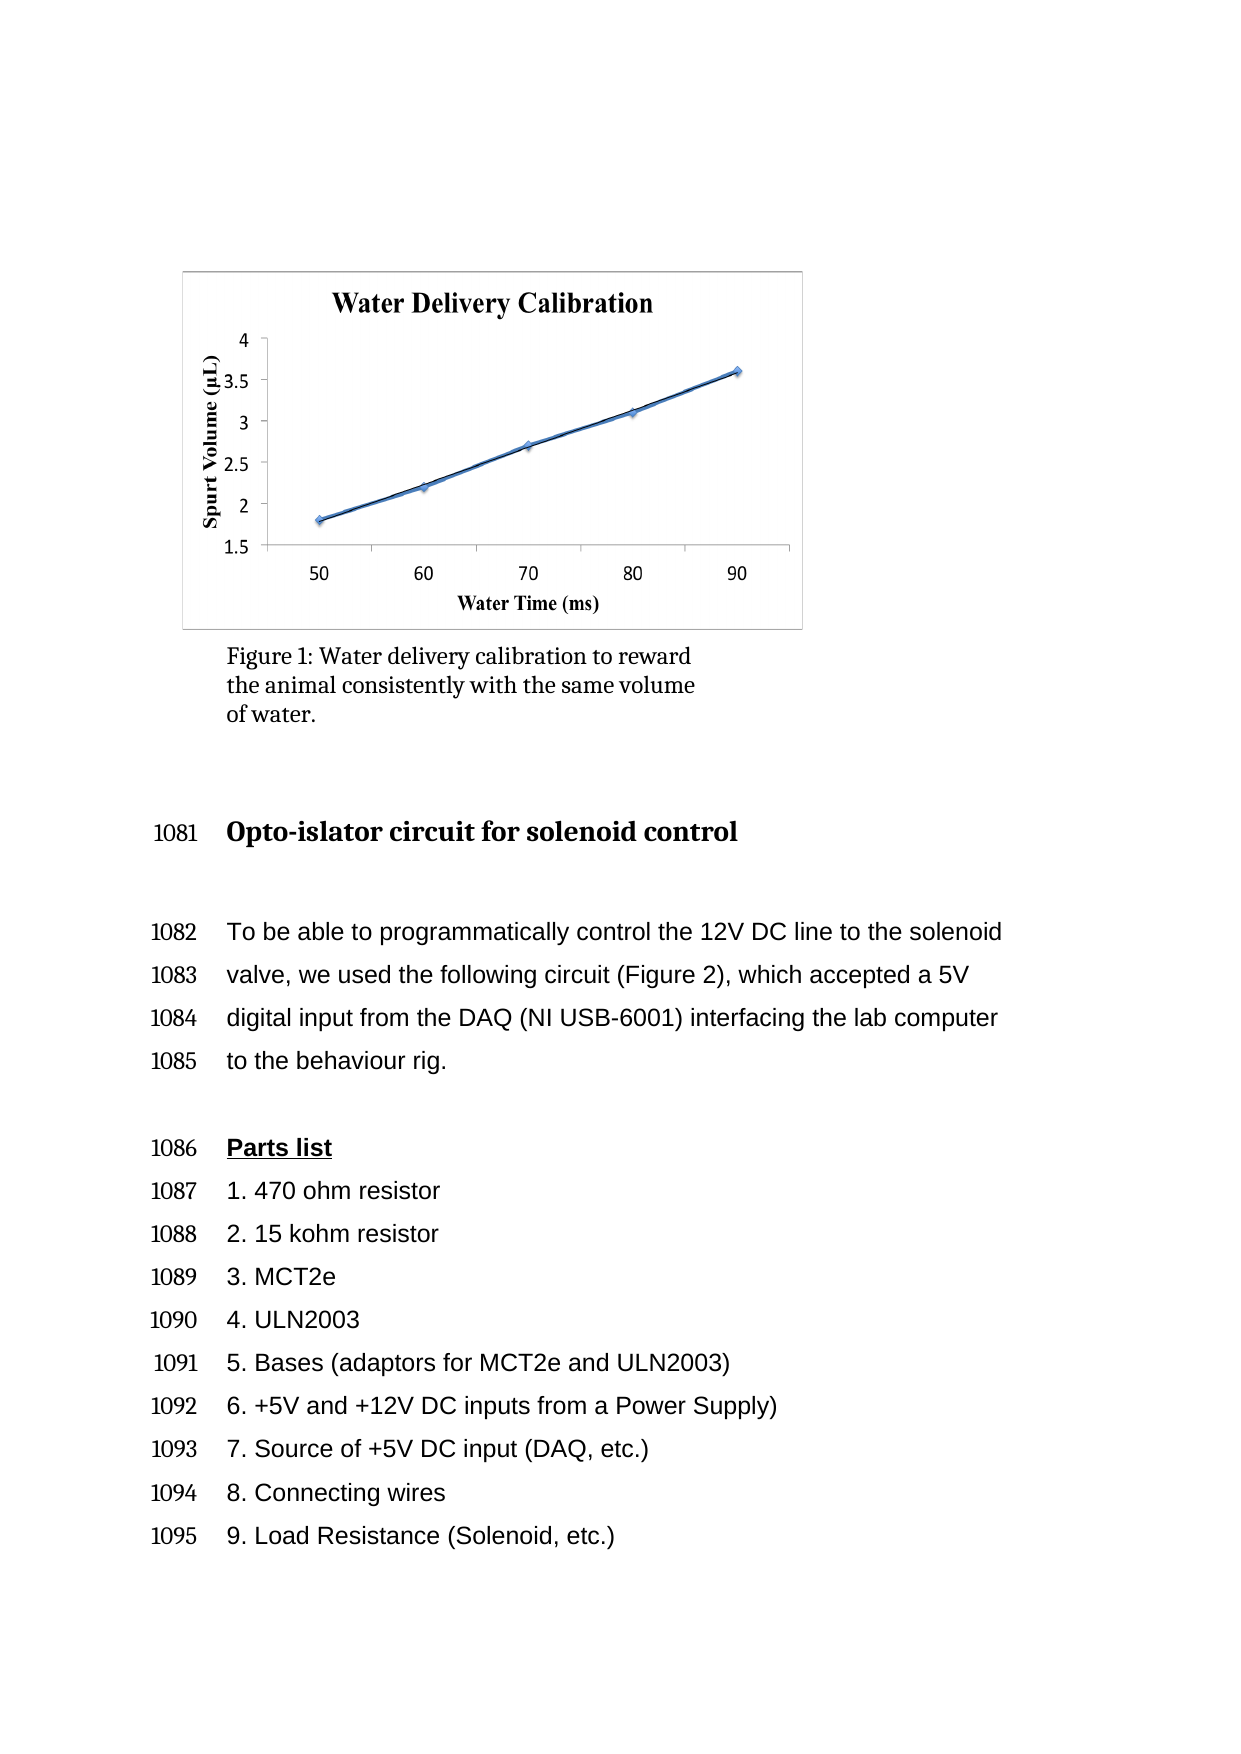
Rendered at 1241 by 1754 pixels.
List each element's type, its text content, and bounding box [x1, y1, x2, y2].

text 4. ULN2003 [226, 1305, 1014, 1334]
text 5. Bases (adaptors for MCT2e and ULN2003) [226, 1348, 1014, 1377]
text 7. Source of +5V DC input (DAQ, etc.) [226, 1434, 1014, 1463]
text Parts list [226, 1133, 1014, 1161]
subtitle Opto-islator circuit for solenoid control [226, 815, 1014, 849]
text 1. 470 ohm resistor [226, 1176, 1014, 1204]
text [226, 260, 700, 271]
text 3. MCT2e [226, 1262, 1014, 1291]
text 8. Connecting wires [226, 1478, 1014, 1506]
text Figure 1: Water delivery calibration to reward the animal consistently with the same volume of water. [226, 630, 700, 728]
picture [182, 271, 803, 630]
text 2. 15 kohm resistor [226, 1219, 1014, 1248]
text 6. +5V and +12V DC inputs from a Power Supply) [226, 1391, 1014, 1420]
text 9. Load Resistance (Solenoid, etc.) [226, 1521, 1014, 1549]
text To be able to programmatically control the 12V DC line to the solenoid valve, we used the following circuit (Figure 2), which accepted a 5V digital input from the DAQ (NI USB-6001) interfacing the lab computer to the behaviour rig. [226, 917, 1014, 1075]
